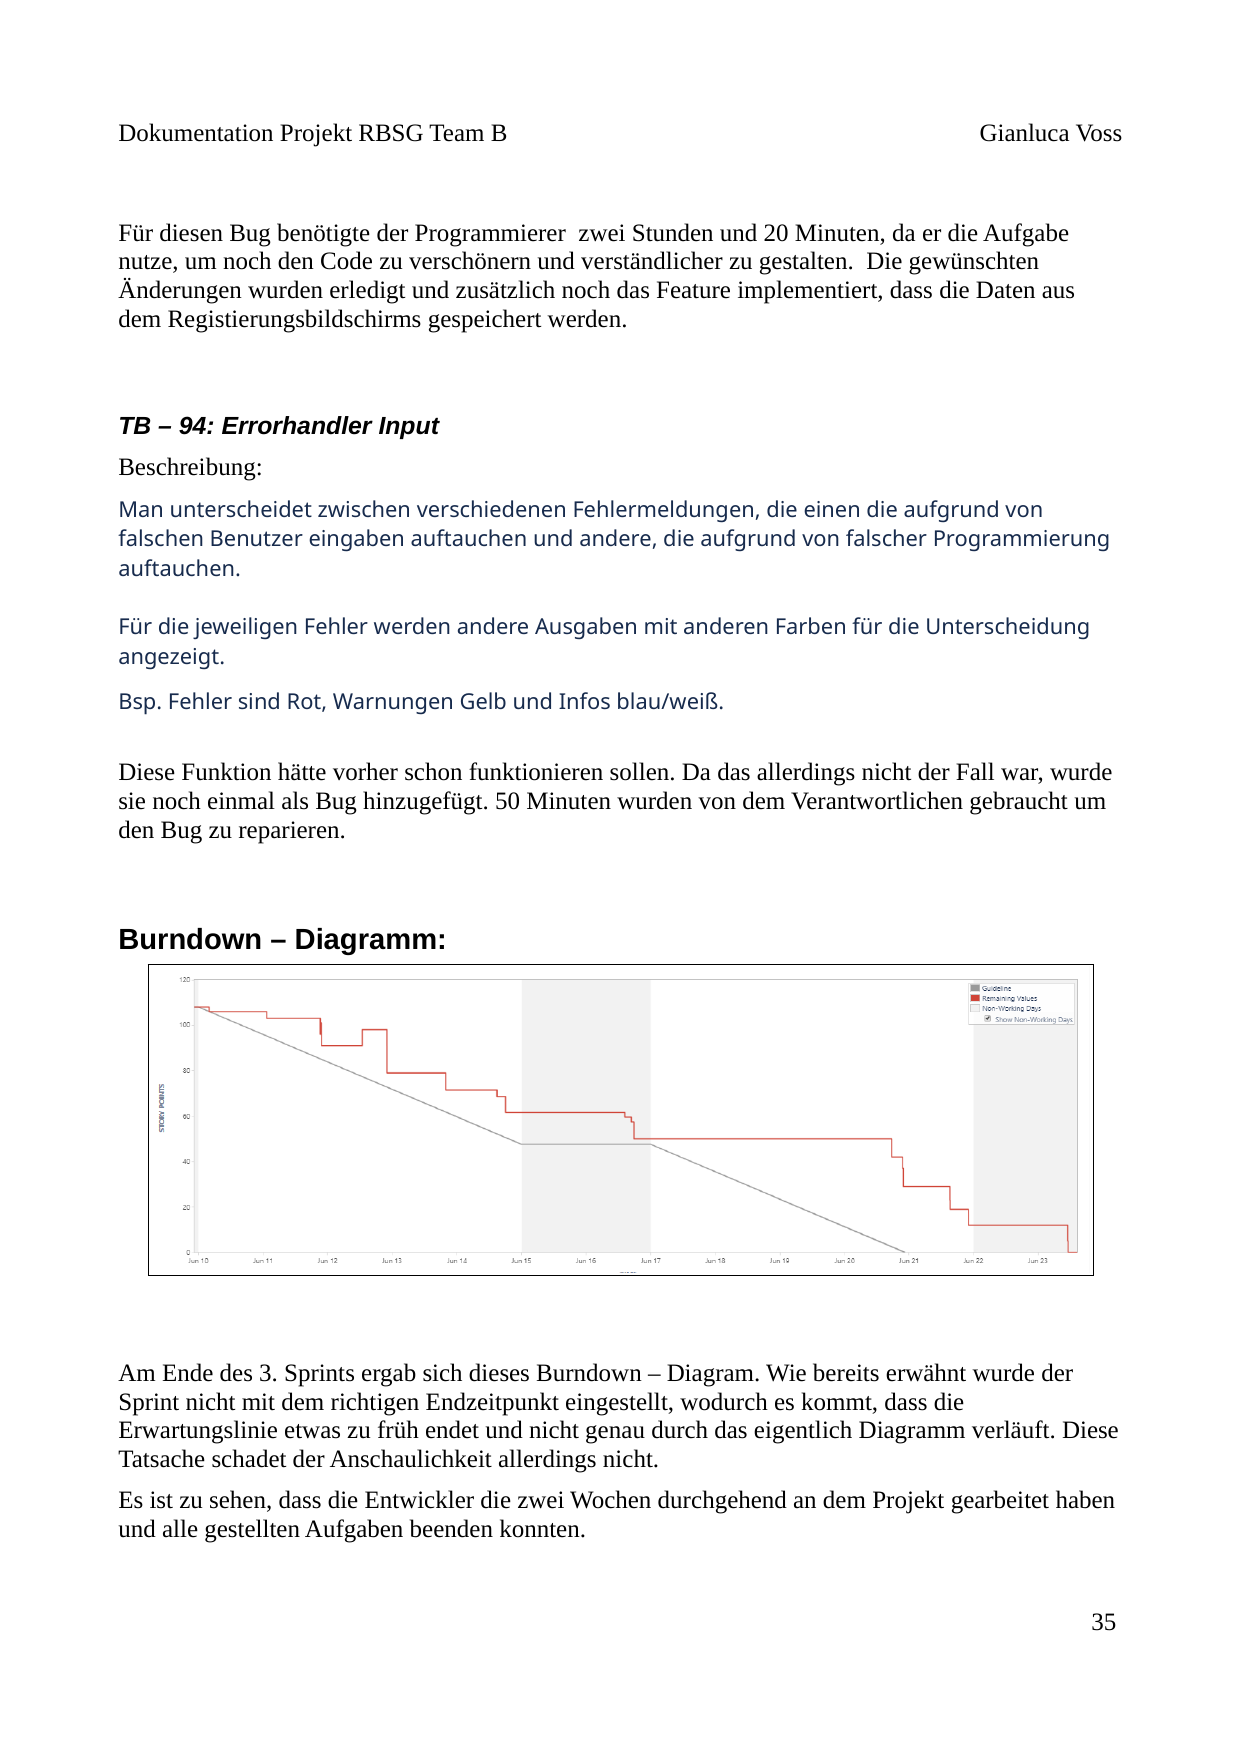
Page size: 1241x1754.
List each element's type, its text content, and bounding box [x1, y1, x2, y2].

text Diese Funktion hätte vorher schon funktionieren sollen. Da das allerdings nicht der Fall war, wurde sie noch einmal als Bug hinzugefügt. 50 Minuten wurden von dem Verantwortlichen gebraucht um den Bug zu reparieren. [118, 757, 1122, 844]
subtitle Burndown – Diagramm: [118, 922, 1122, 956]
text Für die jeweiligen Fehler werden andere Ausgaben mit anderen Farben für die Unterscheidung angezeigt. [118, 611, 1122, 671]
text Bsp. Fehler sind Rot, Warnungen Gelb und Infos blau/weiß. [118, 686, 1122, 716]
subtitle TB – 94: Errorhandler Input [118, 411, 1122, 440]
text Man unterscheidet zwischen verschiedenen Fehlermeldungen, die einen die aufgrund von falschen Benutzer eingaben auftauchen und andere, die aufgrund von falscher Programmierung auftauchen. [118, 494, 1122, 583]
text Am Ende des 3. Sprints ergab sich dieses Burndown – Diagram. Wie bereits erwähnt wurde der Sprint nicht mit dem richtigen Endzeitpunkt eingestellt, wodurch es kommt, dass die Erwartungslinie etwas zu früh endet und nicht genau durch das eigentlich Diagramm verläuft. Diese Tatsache schadet der Anschaulichkeit allerdings nicht. [118, 1358, 1122, 1473]
text Es ist zu sehen, dass die Entwickler die zwei Wochen durchgehend an dem Projekt gearbeitet haben und alle gestellten Aufgaben beenden konnten. [118, 1486, 1122, 1543]
picture [150, 966, 1090, 1273]
text Für diesen Bug benötigte der Programmierer zwei Stunden und 20 Minuten, da er die Aufgabe nutze, um noch den Code zu verschönern und verständlicher zu gestalten. Die gewünschten Änderungen wurden erledigt und zusätzlich noch das Feature implementiert, dass die Daten aus dem Registierungsbildschirms gespeichert werden. [118, 218, 1122, 333]
text Beschreibung: [118, 452, 1122, 481]
